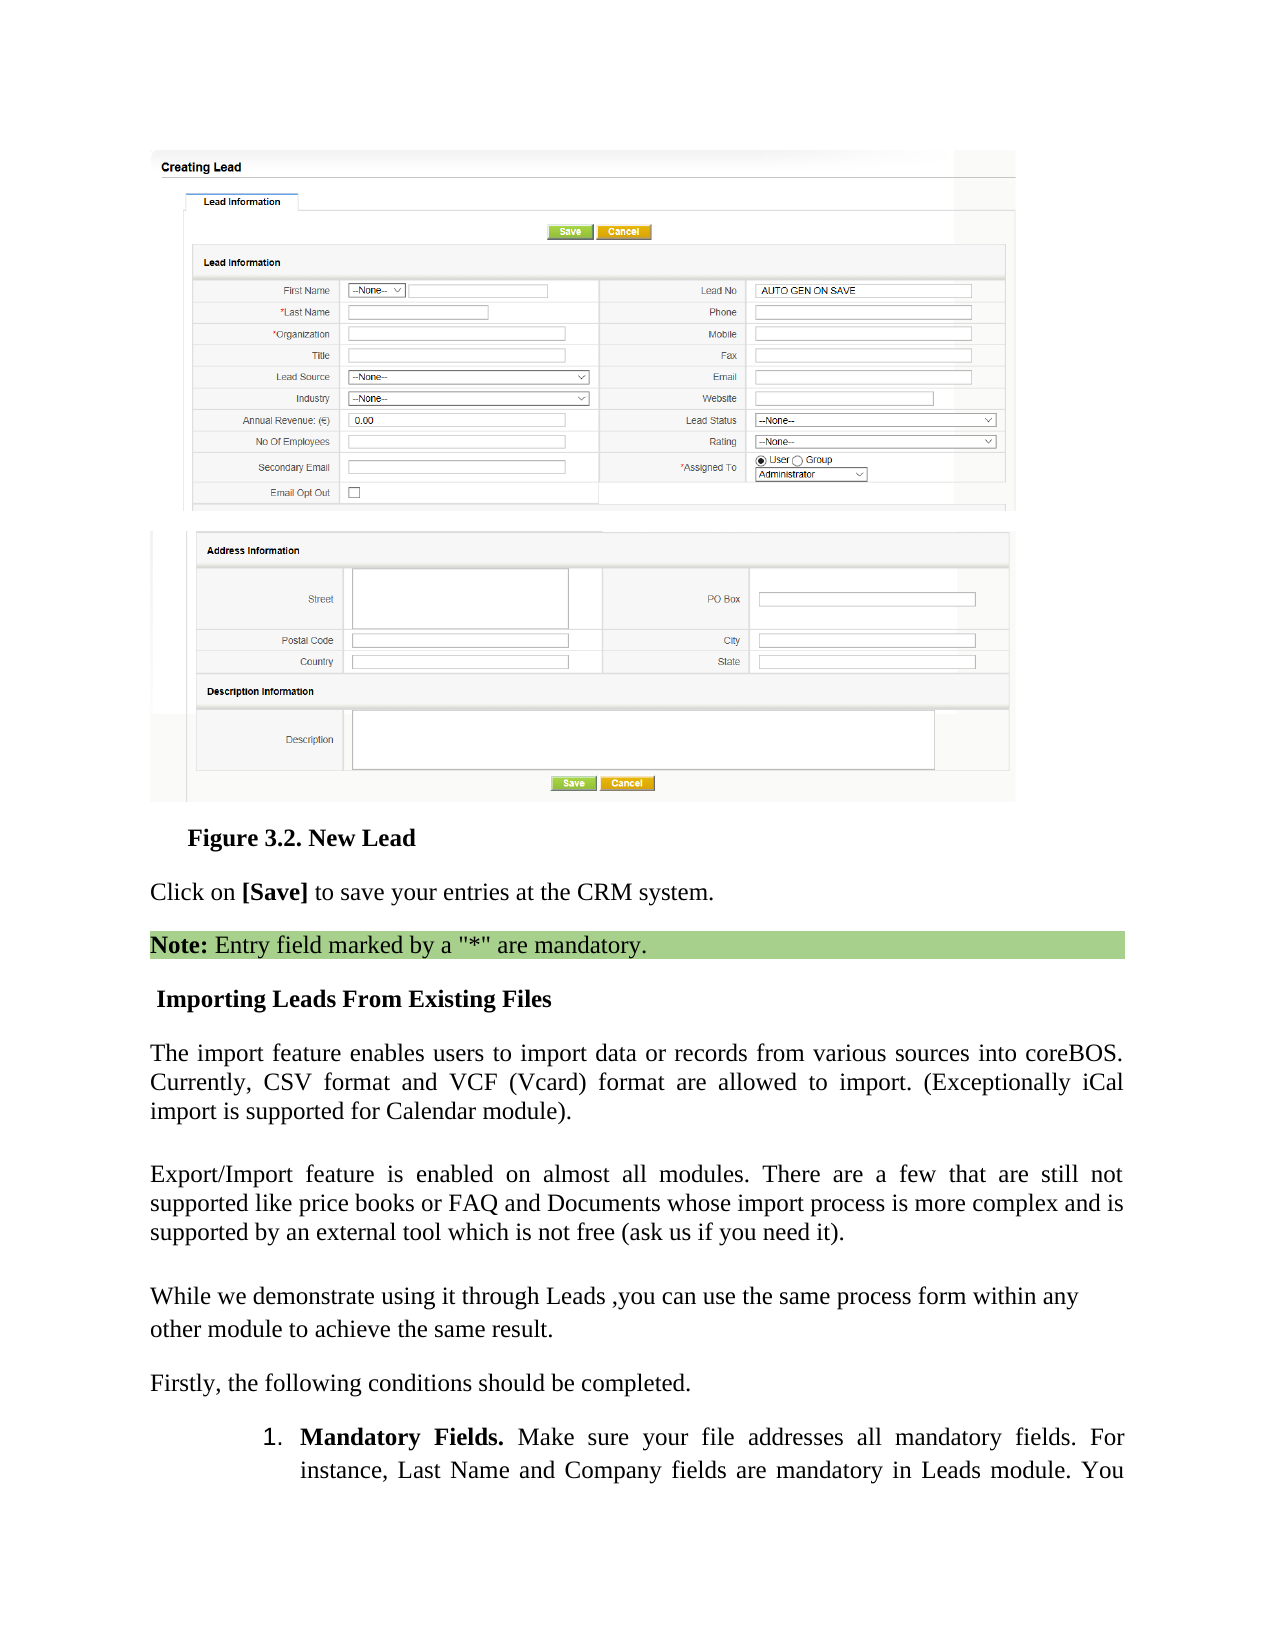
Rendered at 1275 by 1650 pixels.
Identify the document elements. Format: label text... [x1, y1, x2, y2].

list Mandatory Fields. Make sure your file addresses all mandatory fields. For instance, Last Name and Company fields are mandatory in Leads module. You [262, 1422, 1125, 1483]
picture [150, 531, 1016, 802]
text Figure 3.2. New Lead [187, 823, 1125, 852]
text Export/Import feature is enabled on almost all modules. There are a few that are still not supported like price books or FAQ and Documents whose import process is more complex and is supported by an external tool which is not free (ask us if you need it). [150, 1159, 1125, 1246]
text Importing Leads From Existing Files [150, 984, 1125, 1013]
text Click on [Save] to save your entries at the CRM system. [150, 877, 1125, 906]
text While we demonstrate using it through Leads ,you can use the same process form within any other module to achieve the same result. [150, 1281, 1125, 1343]
picture [150, 150, 1016, 511]
text Firstly, the following conditions should be completed. [150, 1368, 1125, 1396]
text The import feature enables users to import data or records from various sources into coreBOS. Currently, CSV format and VCF (Vcard) format are allowed to import. (Exceptionally iCal import is supported for Calendar module). [150, 1038, 1125, 1124]
text Note: Entry field marked by a "*" are mandatory. [150, 931, 1125, 959]
